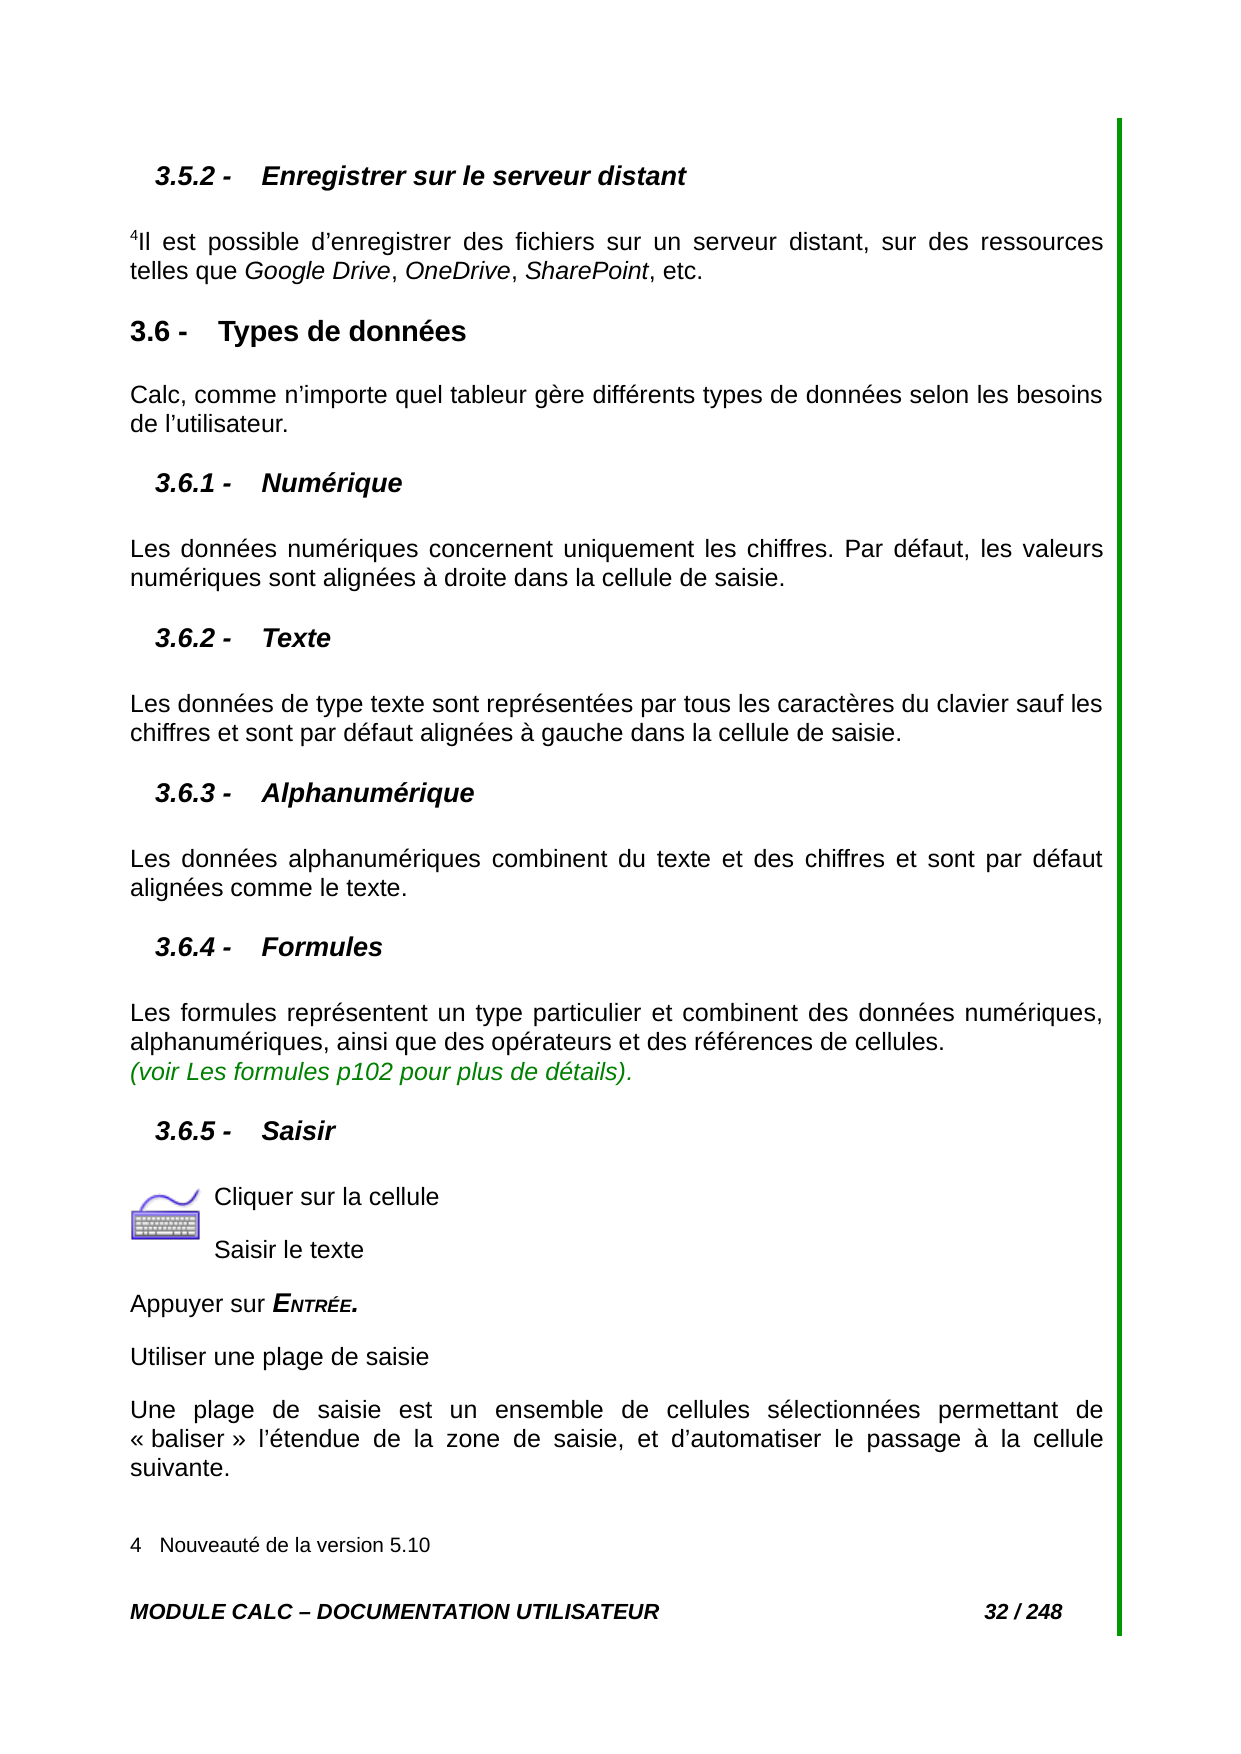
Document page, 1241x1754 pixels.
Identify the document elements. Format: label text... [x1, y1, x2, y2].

text Les données de type texte sont représentées par tous les caractères du clavier sauf les chiffres et sont par défaut alignées à gauche dans la cellule de saisie. [130, 689, 1105, 747]
subtitle Texte [155, 622, 1105, 653]
text Appuyer sur Entrée. [130, 1287, 1105, 1318]
text Les données numériques concernent uniquement les chiffres. Par défaut, les valeurs numériques sont alignées à droite dans la cellule de saisie. [130, 534, 1105, 592]
text Saisir le texte [130, 1235, 1105, 1264]
subtitle Formules [155, 931, 1105, 962]
subtitle Alphanumérique [155, 776, 1105, 807]
subtitle Types de données [130, 314, 1105, 348]
text Nouveauté de la version 5.10 [130, 1533, 1105, 1557]
text Utiliser une plage de saisie [130, 1342, 1105, 1371]
text Les formules représentent un type particulier et combinent des données numériques, alphanumériques, ainsi que des opérateurs et des références de cellules. [130, 998, 1105, 1056]
subtitle Saisir [155, 1115, 1105, 1146]
picture [127, 1178, 203, 1254]
text Les données alphanumériques combinent du texte et des chiffres et sont par défaut alignées comme le texte. [130, 843, 1105, 902]
subtitle Enregistrer sur le serveur distant [155, 159, 1105, 190]
text Calc, comme n’importe quel tableur gère différents types de données selon les besoins de l’utilisateur. [130, 379, 1105, 438]
text (voir Les formules p99 pour plus de détails). [130, 1056, 1105, 1085]
subtitle Numérique [155, 467, 1105, 498]
text Il est possible d’enregistrer des fichiers sur un serveur distant, sur des ressources telles que Google Drive, OneDrive, SharePoint, etc. [130, 226, 1105, 284]
text Une plage de saisie est un ensemble de cellules sélectionnées permettant de « baliser » l’étendue de la zone de saisie, et d’automatiser le passage à la cellule suivante. [130, 1395, 1105, 1482]
text Cliquer sur la cellule [203, 1182, 1105, 1211]
